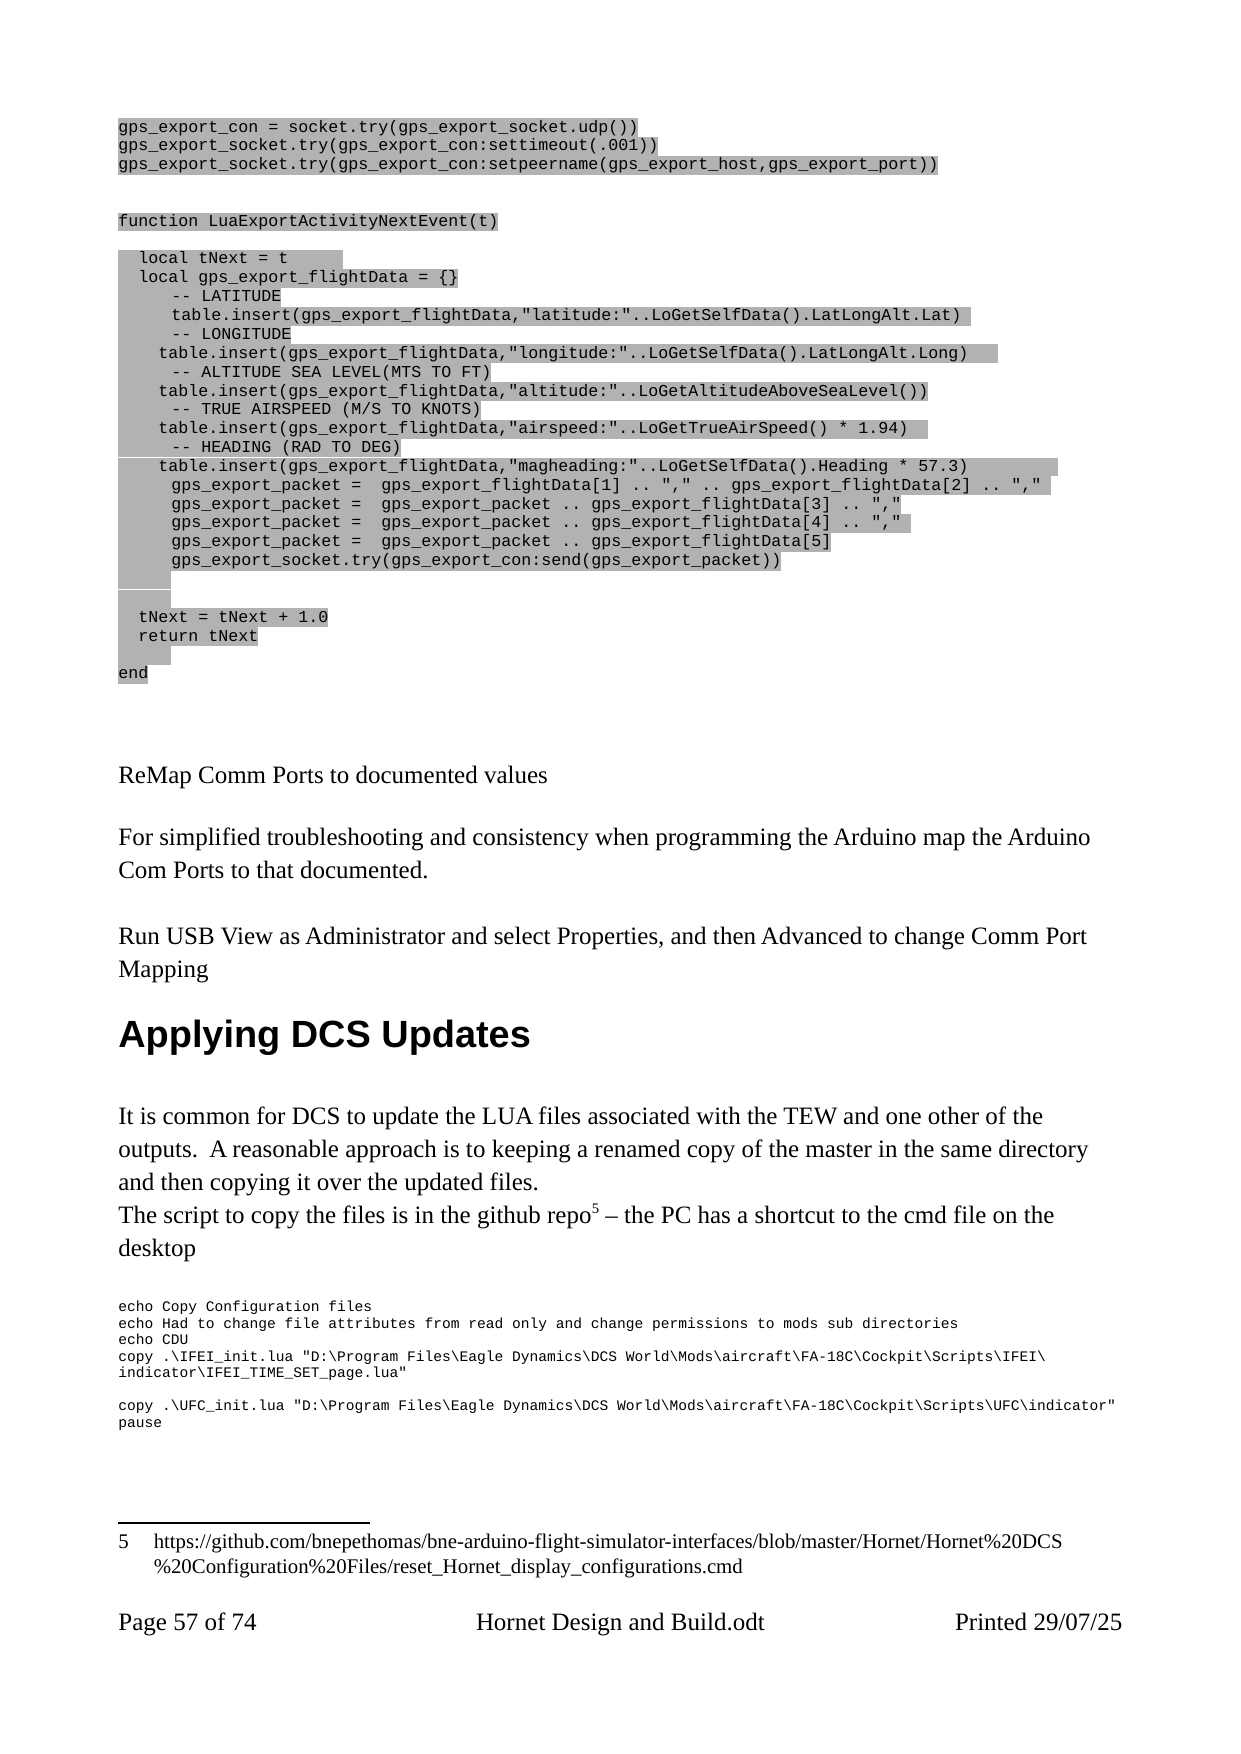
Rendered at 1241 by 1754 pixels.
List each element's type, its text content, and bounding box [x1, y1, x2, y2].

text gps_export_packet = gps_export_packet .. gps_export_flightData[4] .. "," [118, 514, 1181, 533]
text table.insert(gps_export_flightData,"latitude:"..LoGetSelfData().LatLongAlt.Lat) [118, 307, 1181, 326]
text gps_export_packet = gps_export_flightData[1] .. "," .. gps_export_flightData[2] .. "," [118, 476, 1181, 495]
text gps_export_con = socket.try(gps_export_socket.udp()) [118, 118, 1181, 137]
text copy .\IFEI_init.lua "D:\Program Files\Eagle Dynamics\DCS World\Mods\aircraft\FA-18C\Cockpit\Scripts\IFEI\indicator\IFEI_TIME_SET_page.lua" [118, 1349, 1122, 1382]
text echo CDU [118, 1332, 1122, 1349]
text Run USB View as Administrator and select Properties, and then Advanced to change Comm Port Mapping [118, 921, 1122, 983]
text -- LATITUDE [118, 288, 1181, 307]
text gps_export_packet = gps_export_packet .. gps_export_flightData[3] .. "," [118, 495, 1181, 514]
text -- ALTITUDE SEA LEVEL(MTS TO FT) [118, 363, 1181, 382]
text pause [118, 1415, 1122, 1432]
text table.insert(gps_export_flightData,"magheading:"..LoGetSelfData().Heading * 57.3) [118, 457, 1181, 476]
text table.insert(gps_export_flightData,"airspeed:"..LoGetTrueAirSpeed() * 1.94) [118, 420, 1181, 439]
text return tNext [118, 627, 1181, 646]
text gps_export_packet = gps_export_packet .. gps_export_flightData[5] [118, 533, 1181, 552]
text -- HEADING (RAD TO DEG) [118, 439, 1181, 457]
text https://github.com/bnepethomas/bne-arduino-flight-simulator-interfaces/blob/master/Hornet/Hornet%20DCS%20Configuration%20Files/reset_Hornet_display_configurations.cmd [118, 1529, 1122, 1578]
text -- TRUE AIRSPEED (M/S TO KNOTS) [118, 401, 1181, 420]
text -- LONGITUDE [118, 326, 1181, 344]
text It is common for DCS to update the LUA files associated with the TEW and one other of the outputs. A reasonable approach is to keeping a renamed copy of the master in the same directory and then copying it over the updated files. [118, 1101, 1122, 1196]
text local tNext = t [118, 250, 1181, 269]
text ReMap Comm Ports to documented values [118, 760, 1122, 789]
text local gps_export_flightData = {} [118, 269, 1181, 288]
text function LuaExportActivityNextEvent(t) [118, 212, 1181, 231]
text table.insert(gps_export_flightData,"altitude:"..LoGetAltitudeAboveSeaLevel()) [118, 382, 1181, 401]
text copy .\UFC_init.lua "D:\Program Files\Eagle Dynamics\DCS World\Mods\aircraft\FA-18C\Cockpit\Scripts\UFC\indicator" [118, 1399, 1122, 1415]
text gps_export_socket.try(gps_export_con:send(gps_export_packet)) [118, 552, 1181, 571]
subtitle Applying DCS Updates [118, 1012, 1122, 1056]
text For simplified troubleshooting and consistency when programming the Arduino map the Arduino Com Ports to that documented. [118, 822, 1122, 884]
text echo Had to change file attributes from read only and change permissions to mods sub directories [118, 1316, 1122, 1332]
text echo Copy Configuration files [118, 1299, 1122, 1316]
text gps_export_socket.try(gps_export_con:setpeername(gps_export_host,gps_export_port)) [118, 156, 1181, 175]
text tNext = tNext + 1.0 [118, 608, 1181, 627]
text end [118, 665, 1181, 684]
text table.insert(gps_export_flightData,"longitude:"..LoGetSelfData().LatLongAlt.Long) [118, 344, 1181, 363]
text gps_export_socket.try(gps_export_con:settimeout(.001)) [118, 137, 1181, 156]
text The script to copy the files is in the github repo – the PC has a shortcut to the cmd file on the desktop [118, 1200, 1122, 1262]
